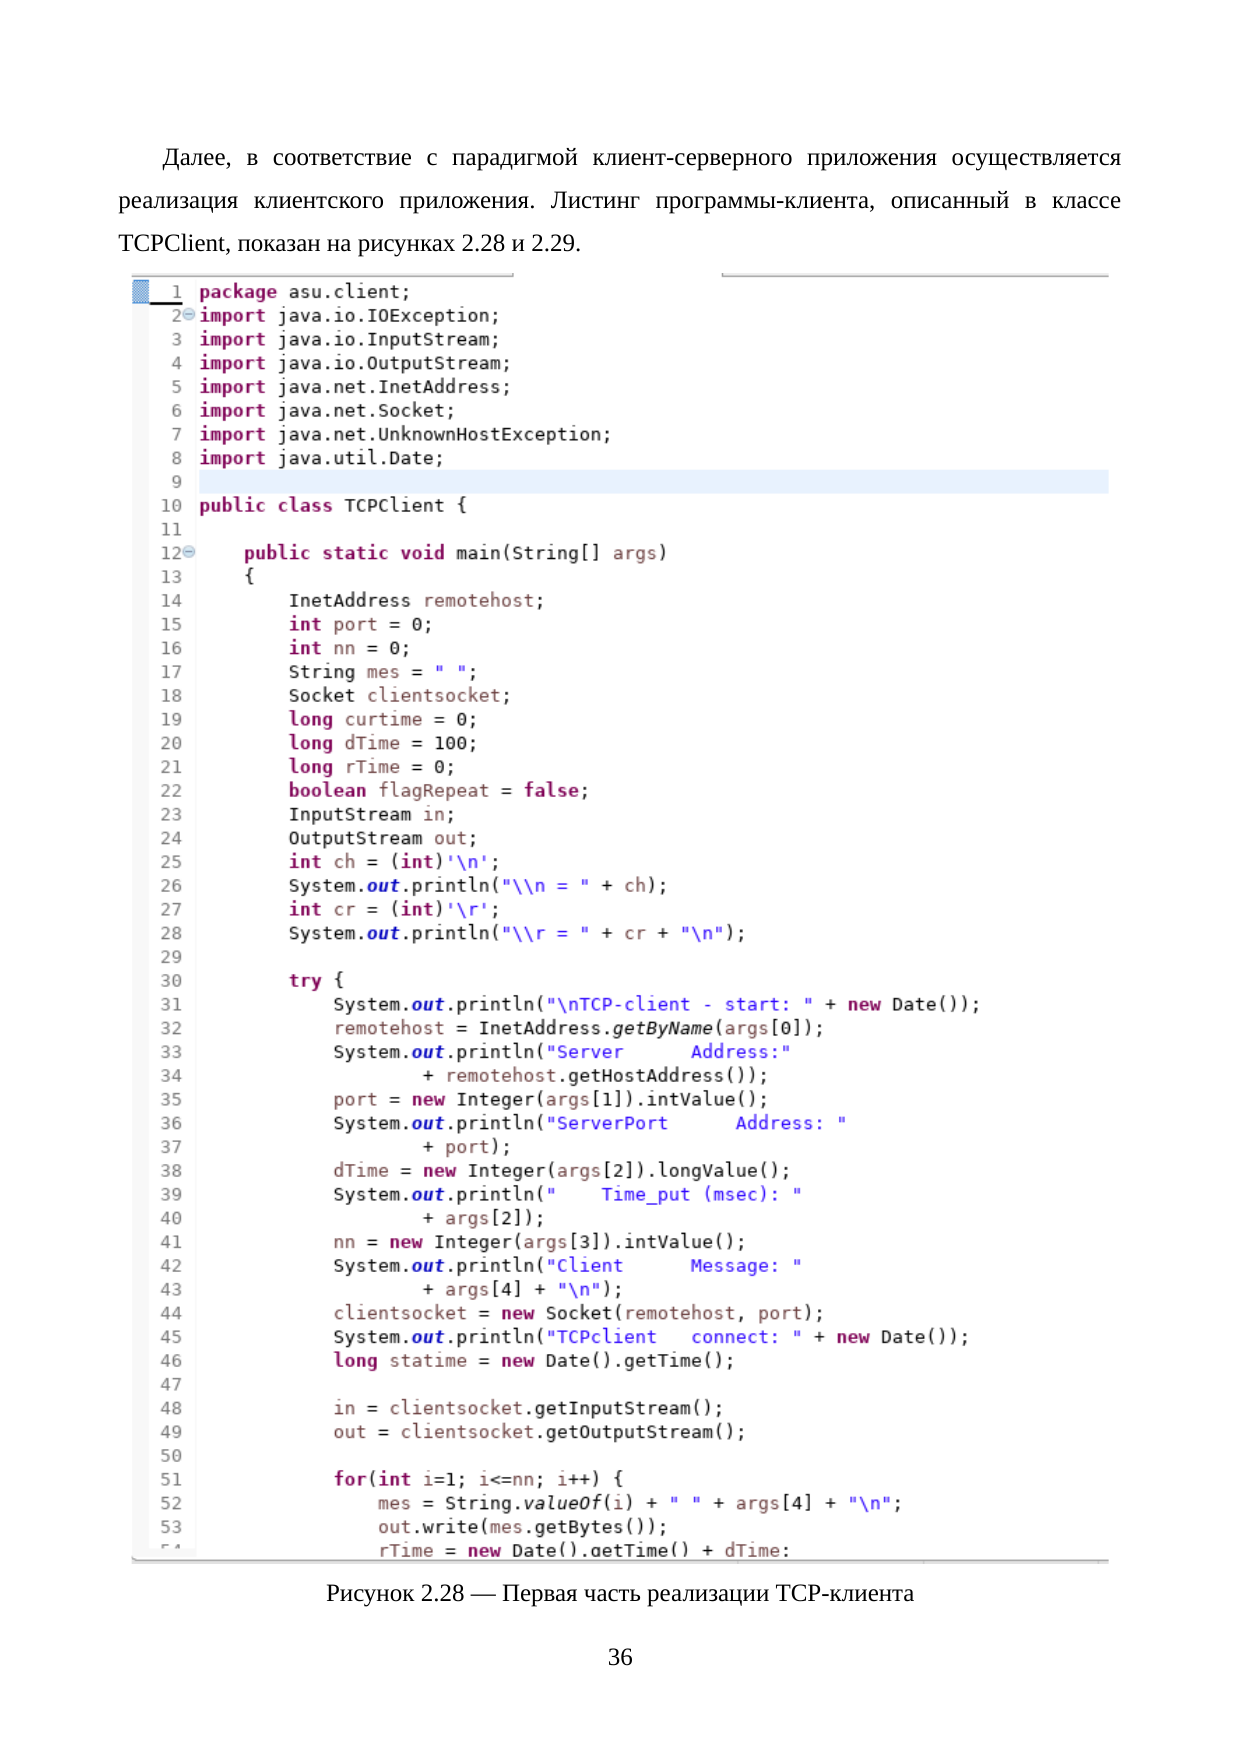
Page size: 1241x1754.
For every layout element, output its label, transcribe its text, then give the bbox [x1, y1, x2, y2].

text Далее, в соответствие с парадигмой клиент-серверного приложения осуществляется реализация клиентского приложения. Листинг программы-клиента, описанный в классе TCPClient, показан на рисунках 2.28 и 2.29. [118, 142, 1122, 257]
text Рисунок 2.28 — Первая часть реализации TCP-клиента [118, 271, 1122, 1607]
picture [131, 273, 1109, 1564]
